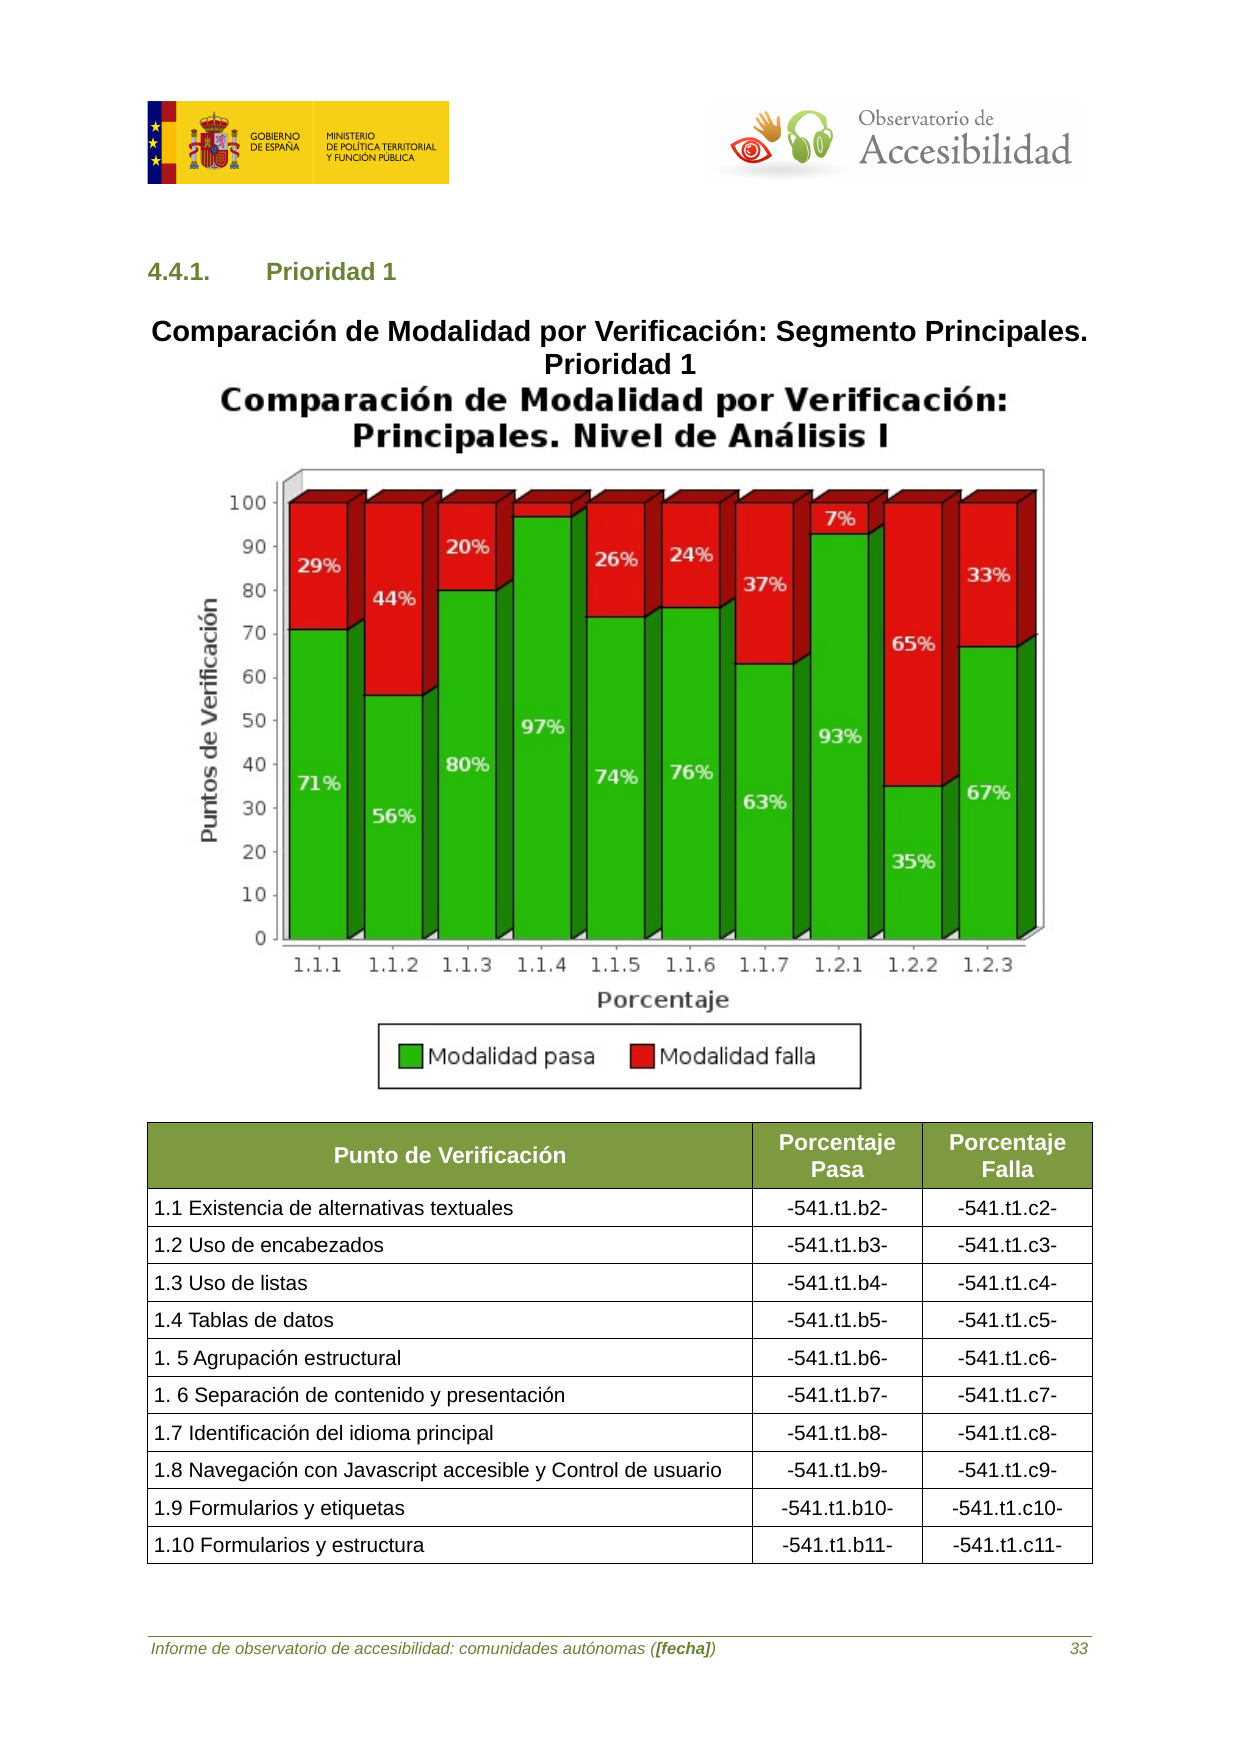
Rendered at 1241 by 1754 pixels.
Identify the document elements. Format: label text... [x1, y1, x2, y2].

table_cell -541.t1.c2- [923, 1189, 1092, 1226]
table_cell 1. 6 Separación de contenido y presentación [148, 1377, 752, 1413]
table_cell -541.t1.b9- [753, 1452, 922, 1488]
picture [147, 101, 450, 184]
table_cell -541.t1.c9- [923, 1452, 1092, 1488]
table_cell -541.t1.b3- [753, 1227, 922, 1263]
table_header Porcentaje Falla [923, 1123, 1092, 1188]
table_cell -541.t1.c3- [923, 1227, 1092, 1263]
table_cell -541.t1.b10- [753, 1489, 922, 1526]
table_cell -541.t1.b11- [753, 1527, 922, 1563]
table_cell 1.9 Formularios y etiquetas [148, 1489, 752, 1526]
table_cell -541.t1.c7- [923, 1377, 1092, 1413]
table_cell -541.t1.c6- [923, 1339, 1092, 1376]
table_cell -541.t1.b4- [753, 1264, 922, 1301]
table_cell -541.t1.b5- [753, 1302, 922, 1338]
table_cell -541.t1.c11- [923, 1527, 1092, 1563]
table_cell -541.t1.c5- [923, 1302, 1092, 1338]
table_cell 1.2 Uso de encabezados [148, 1227, 752, 1263]
table_header Punto de Verificación [148, 1123, 752, 1188]
table_cell -541.t1.c10- [923, 1489, 1092, 1526]
table_cell 1.10 Formularios y estructura [148, 1527, 752, 1563]
table_cell -541.t1.b6- [753, 1339, 922, 1376]
table_cell -541.t1.b8- [753, 1414, 922, 1451]
text Comparación de Modalidad por Verificación: Segmento Principales. Prioridad 1 [148, 314, 1092, 381]
table_header Porcentaje Pasa [753, 1123, 922, 1188]
picture [710, 101, 1086, 184]
table_cell -541.t1.c4- [923, 1264, 1092, 1301]
table_cell 1.4 Tablas de datos [148, 1302, 752, 1338]
table_cell 1.8 Navegación con Javascript accesible y Control de usuario [148, 1452, 752, 1488]
table_cell 1.3 Uso de listas [148, 1264, 752, 1301]
picture [178, 380, 1062, 1091]
table_cell -541.t1.b2- [753, 1189, 922, 1226]
table_cell 1. 5 Agrupación estructural [148, 1339, 752, 1376]
subtitle Prioridad 1 [148, 257, 1092, 286]
table_cell 1.1 Existencia de alternativas textuales [148, 1189, 752, 1226]
table_cell 1.7 Identificación del idioma principal [148, 1414, 752, 1451]
table_cell -541.t1.c8- [923, 1414, 1092, 1451]
table_cell -541.t1.b7- [753, 1377, 922, 1413]
